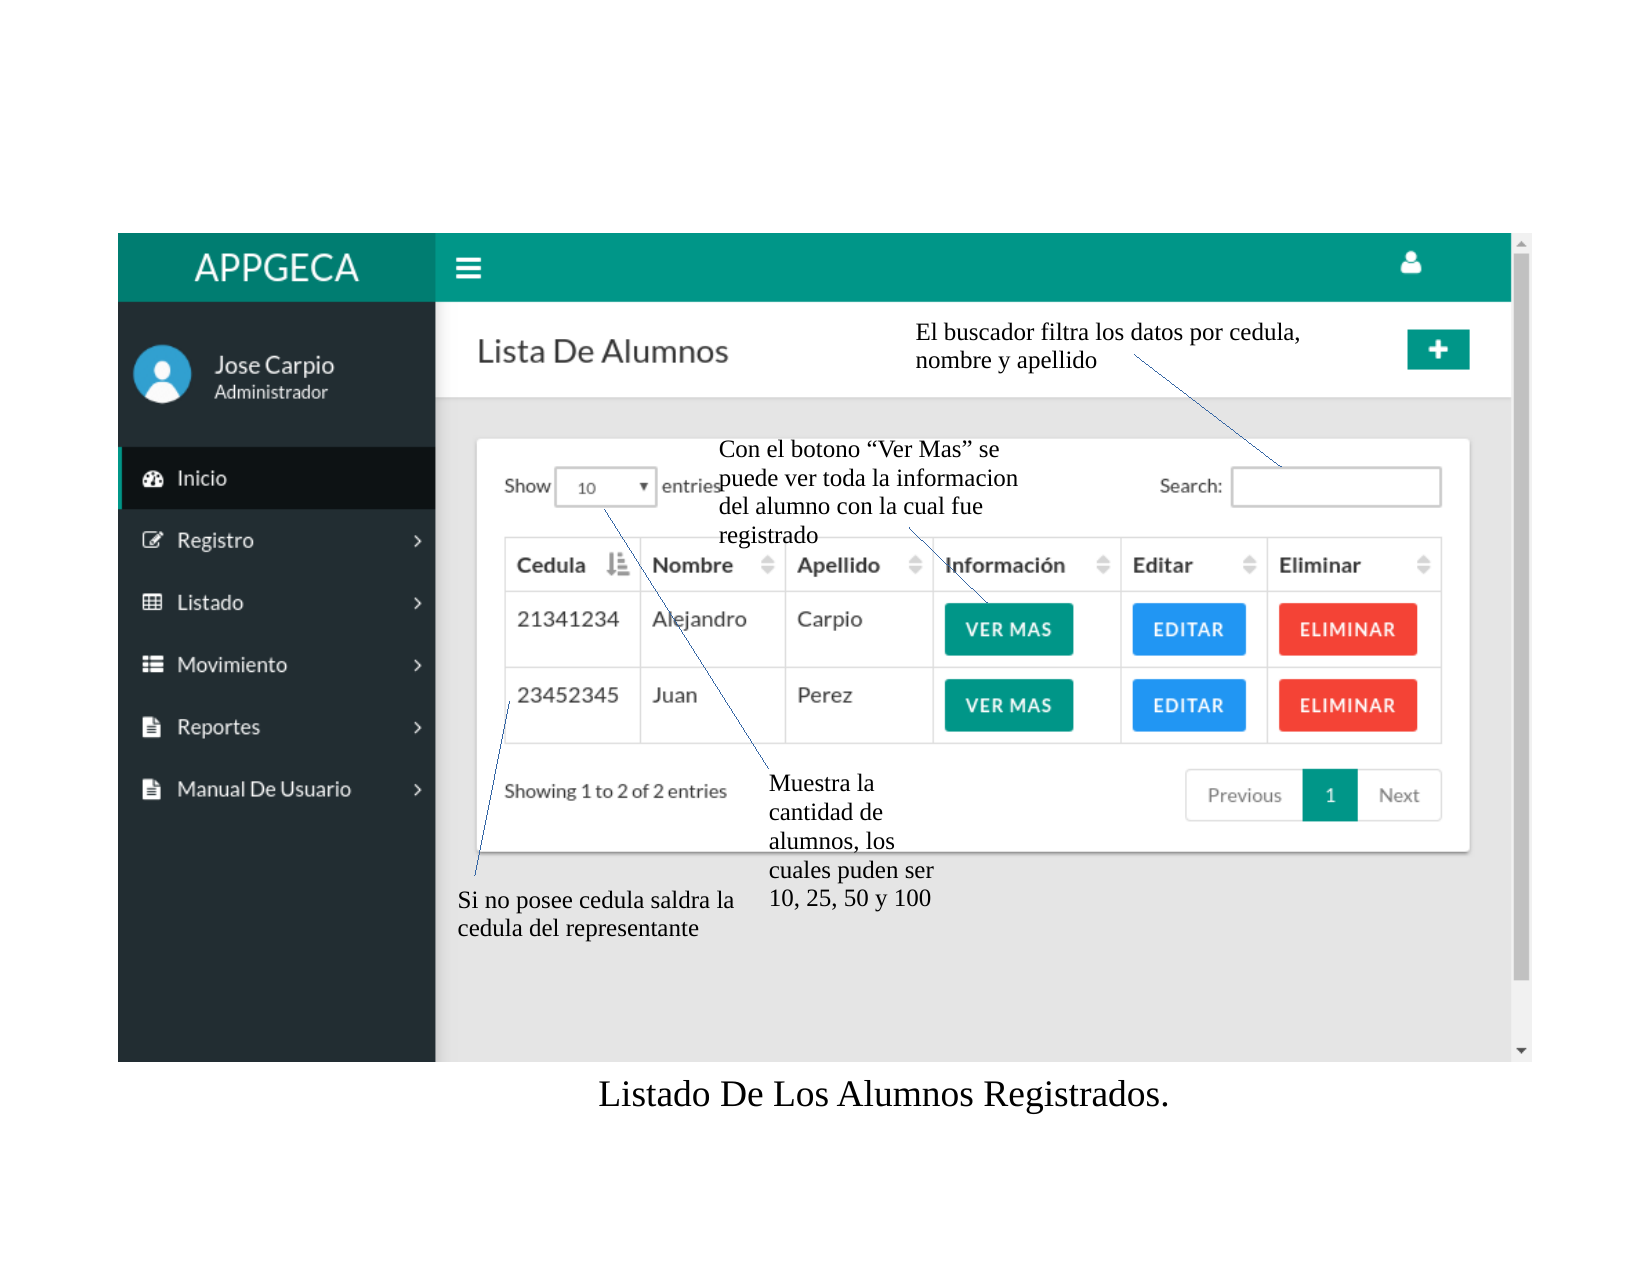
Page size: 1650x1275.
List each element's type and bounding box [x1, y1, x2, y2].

picture [118, 233, 1532, 1062]
